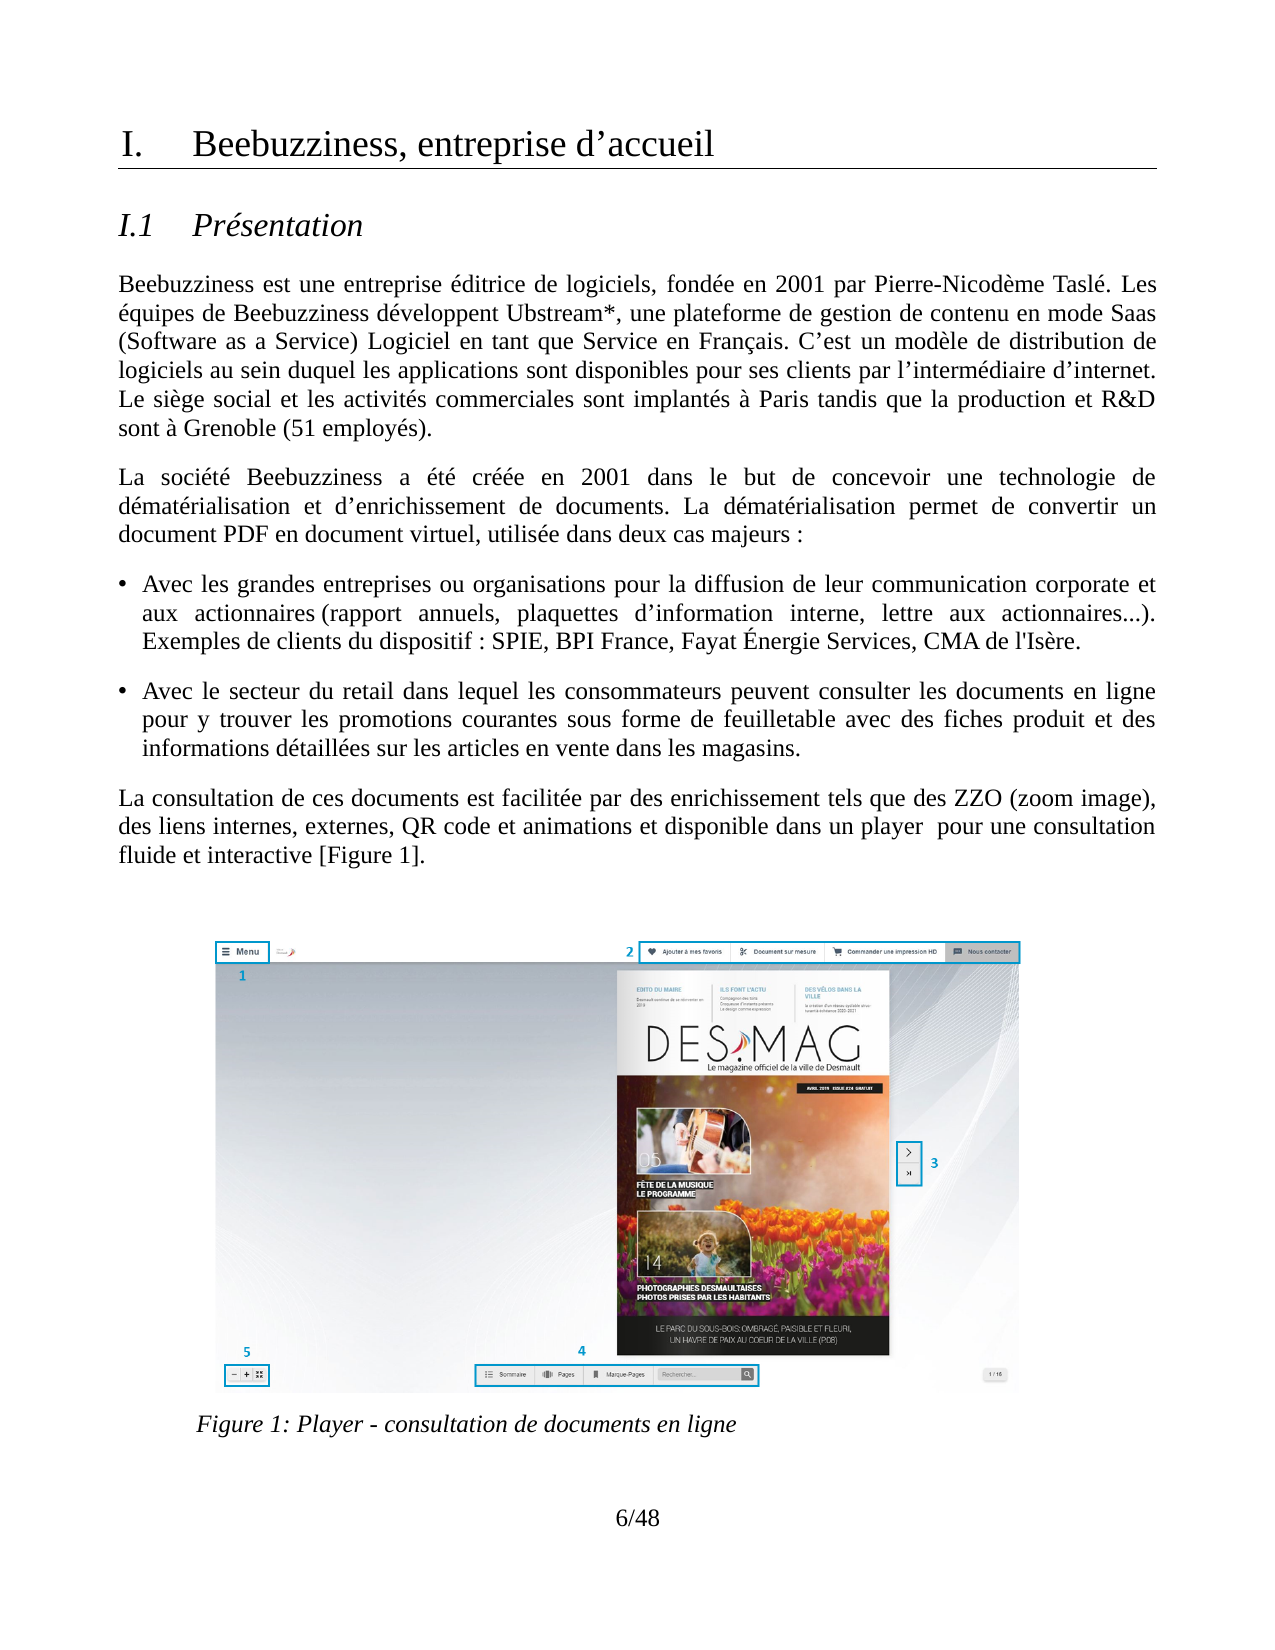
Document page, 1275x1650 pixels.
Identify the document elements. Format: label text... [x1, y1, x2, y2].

text Beebuzziness est une entreprise éditrice de logiciels, fondée en 2001 par Pierre-Nicodème Taslé. Les équipes de Beebuzziness développent Ubstream*, une plateforme de gestion de contenu en mode Saas (Software as a Service) Logiciel en tant que Service en Français. C’est un modèle de distribution de logiciels au sein duquel les applications sont disponibles pour ses clients par l’intermédiaire d’internet. Le siège social et les activités commerciales sont implantés à Paris tandis que la production et R&D sont à Grenoble (51 employés). [118, 269, 1157, 441]
text La société Beebuzziness a été créée en 2001 dans le but de concevoir une technologie de dématérialisation et d’enrichissement de documents. La dématérialisation permet de convertir un document PDF en document virtuel, utilisée dans deux cas majeurs : [118, 462, 1157, 548]
text Figure 1: Player - consultation de documents en ligne [196, 1404, 1037, 1438]
text La consultation de ces documents est facilitée par des enrichissement tels que des ZZO (zoom image), des liens internes, externes, QR code et animations et disponible dans un player pour une consultation fluide et interactive [Figure 1]. [118, 783, 1157, 869]
list Avec le secteur du retail dans lequel les consommateurs peuvent consulter les documents en ligne pour y trouver les promotions courantes sous forme de feuilletable avec des fiches produit et des informations détaillées sur les articles en vente dans les magasins. [118, 676, 1157, 762]
subtitle Présentation [118, 206, 1157, 244]
subtitle Beebuzziness, entreprise d’accueil [118, 118, 1157, 168]
list Avec les grandes entreprises ou organisations pour la diffusion de leur communication corporate et aux actionnaires (rapport annuels, plaquettes d’information interne, lettre aux actionnaires...). Exemples de clients du dispositif : SPIE, BPI France, Fayat Énergie Services, CMA de l'Isère. [118, 569, 1157, 655]
picture [196, 931, 1038, 1404]
